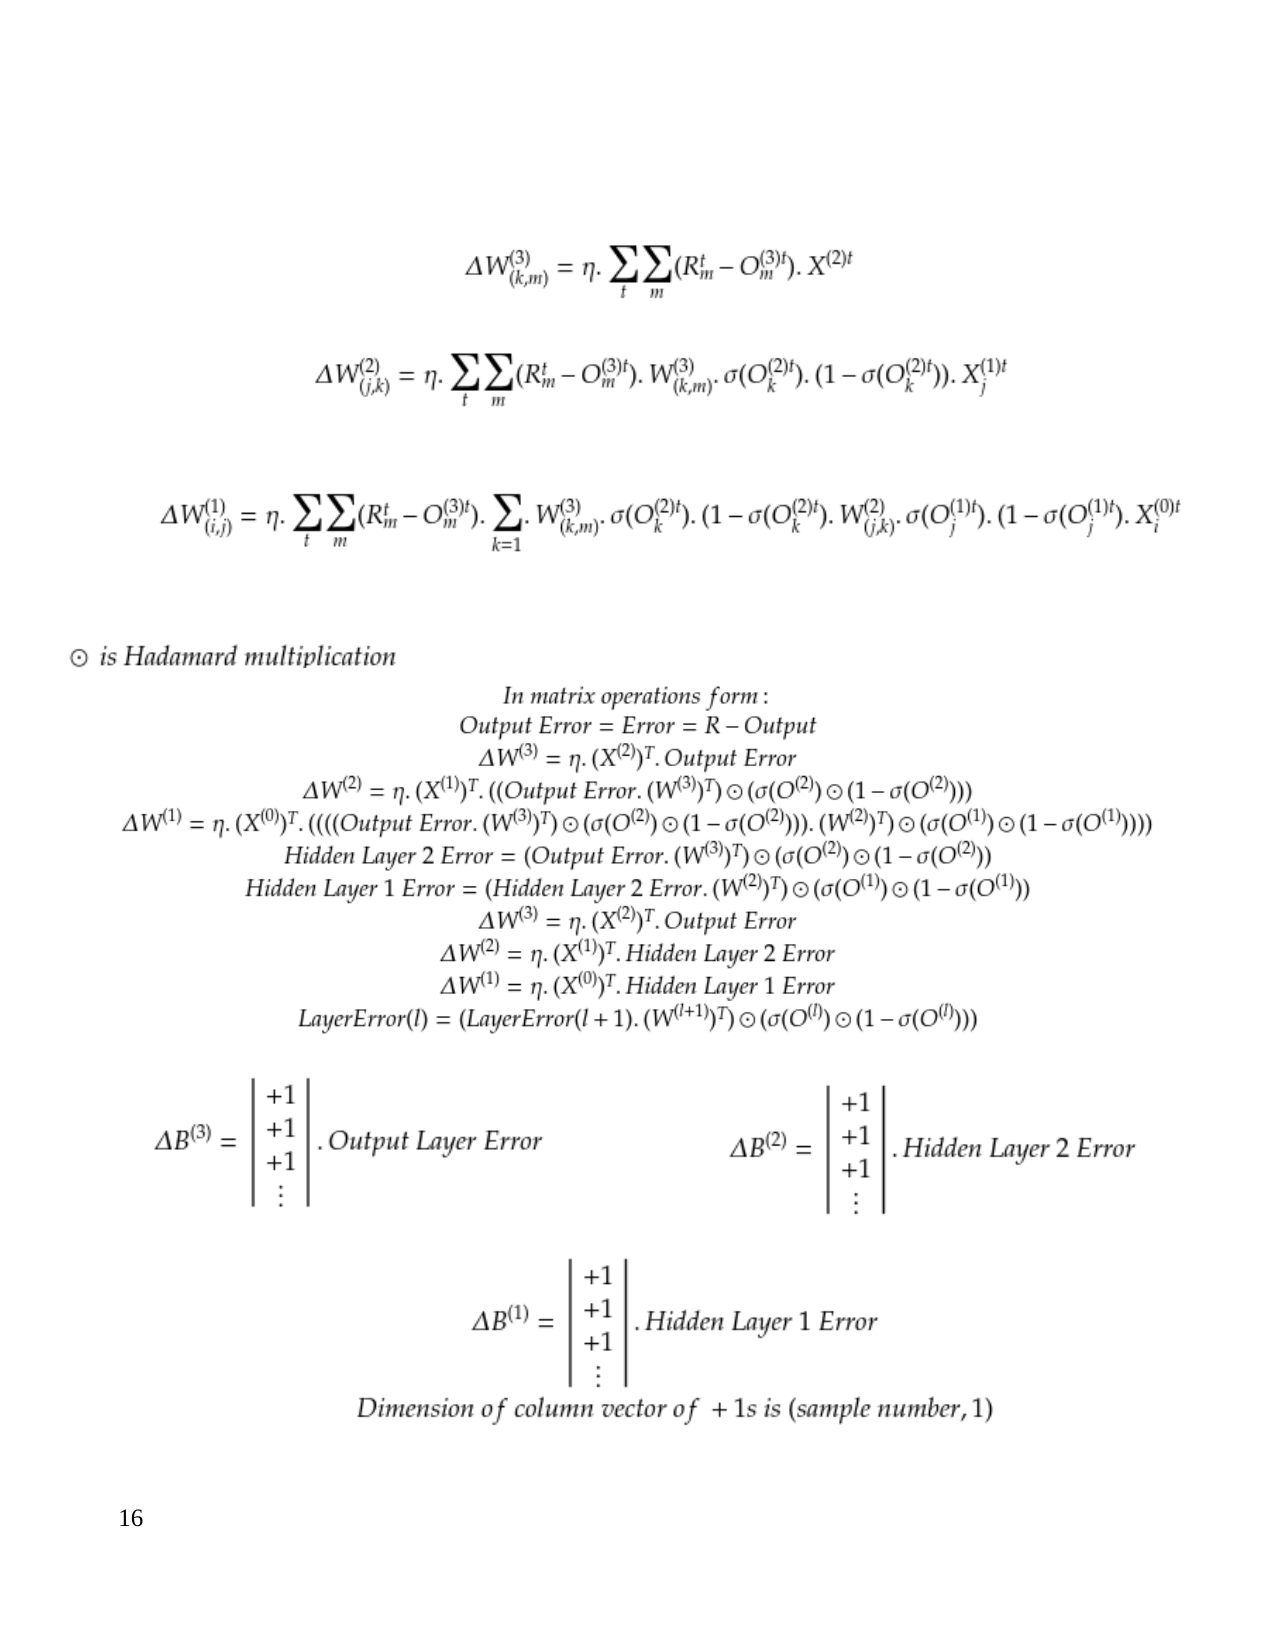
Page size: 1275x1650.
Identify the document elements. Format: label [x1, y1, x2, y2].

picture [722, 1076, 1146, 1222]
picture [149, 221, 1189, 553]
picture [56, 628, 1157, 1035]
picture [150, 1067, 553, 1221]
picture [328, 1254, 1001, 1433]
